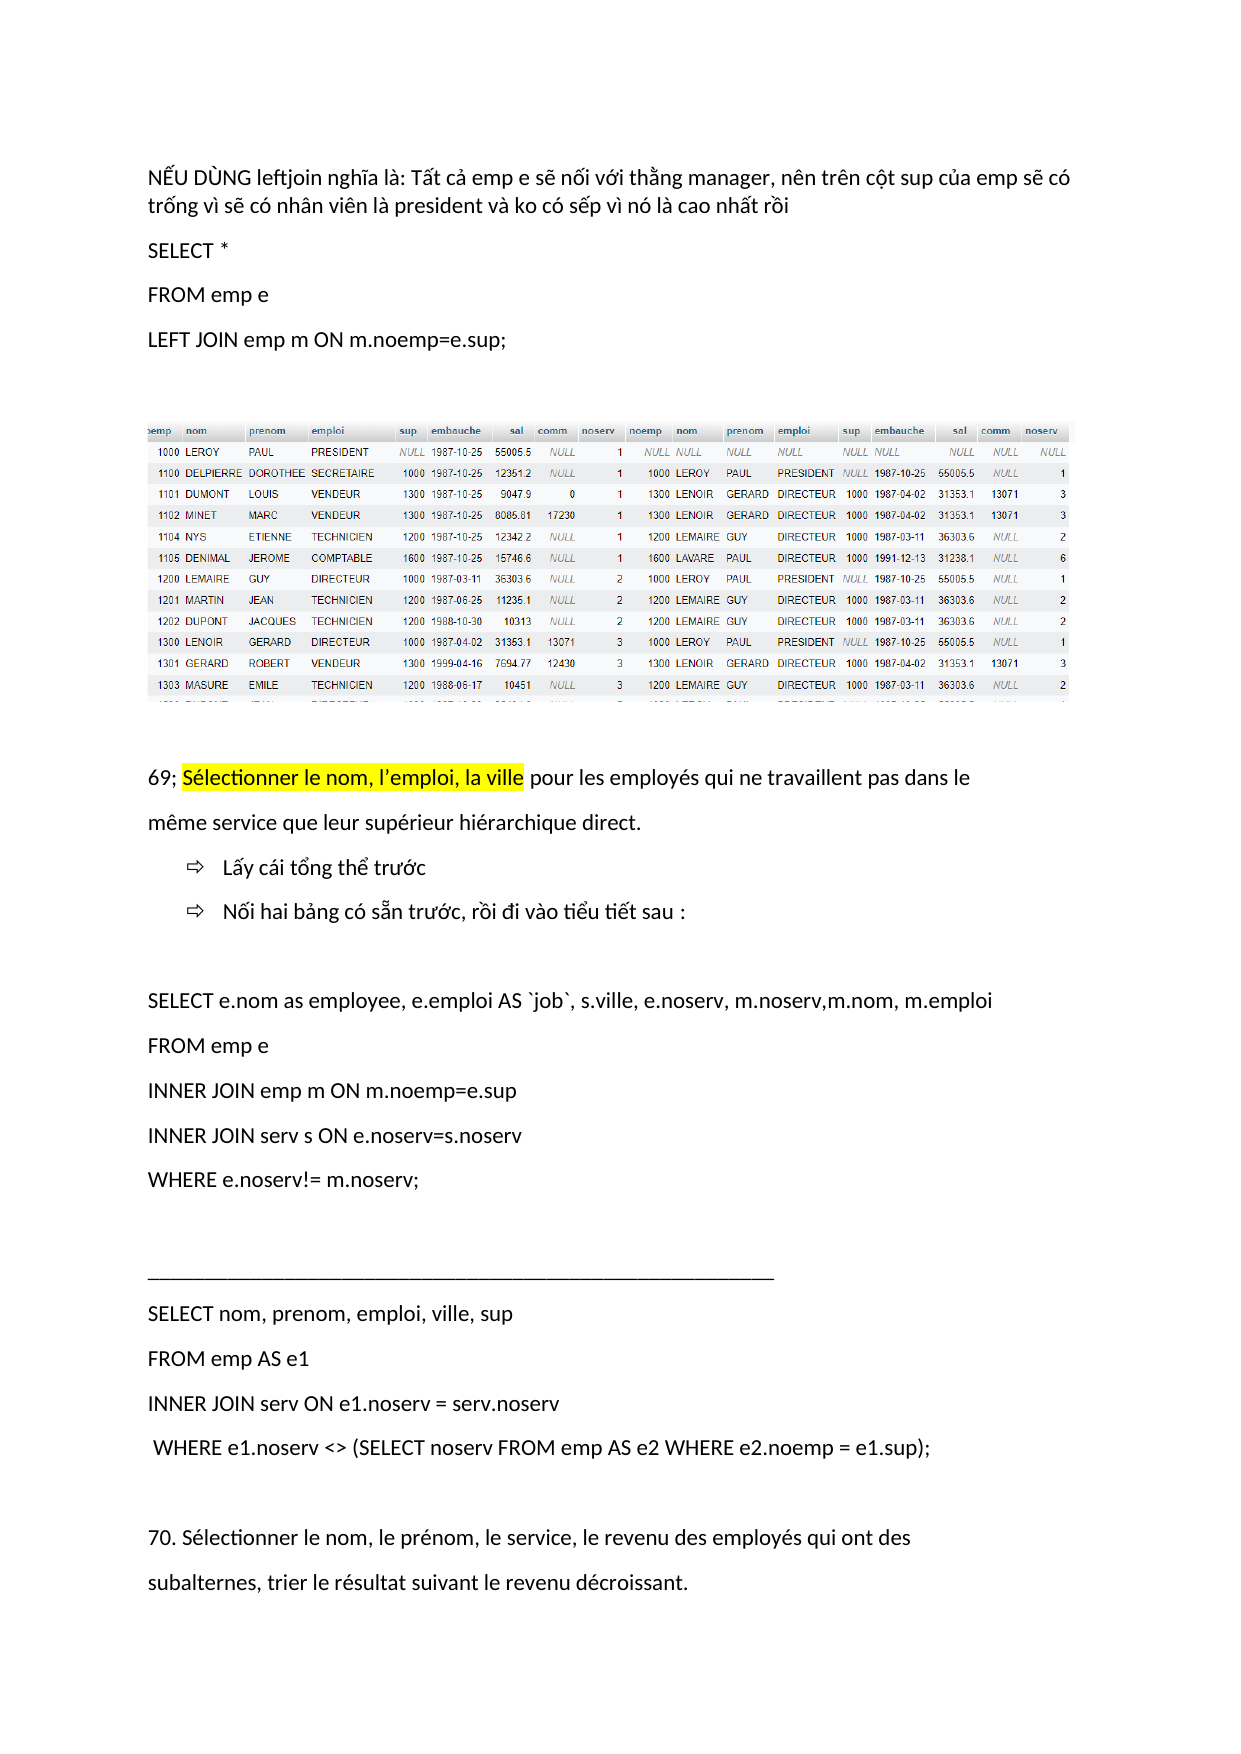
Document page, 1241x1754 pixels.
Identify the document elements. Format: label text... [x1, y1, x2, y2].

text INNER JOIN emp m ON m.noemp=e.sup [148, 1076, 1093, 1104]
text INNER JOIN serv s ON e.noserv=s.noserv [148, 1121, 1093, 1149]
text _______________________________________________________ [148, 1255, 1093, 1283]
text 70. Sélectionner le nom, le prénom, le service, le revenu des employés qui ont des [148, 1523, 1093, 1551]
list Lấy cái tổng thể trước [185, 853, 1093, 881]
text SELECT nom, prenom, emploi, ville, sup [148, 1299, 1093, 1327]
text FROM emp e [148, 281, 1093, 309]
text même service que leur supérieur hiérarchique direct. [148, 808, 1093, 836]
text NẾU DÙNG leftjoin nghĩa là: Tất cả emp e sẽ nối với thằng manager, nên trên cột sup của emp sẽ có trống vì sẽ có nhân viên là president và ko có sếp vì nó là cao nhất rồi [148, 163, 1093, 219]
text INNER JOIN serv ON e1.noserv = serv.noserv [148, 1389, 1093, 1417]
text WHERE e.noserv!= m.noserv; [148, 1165, 1093, 1193]
list Nối hai bảng có sẵn trước, rồi đi vào tiểu tiết sau : [185, 897, 1093, 925]
text 69; Sélectionner le nom, l’emploi, la ville pour les employés qui ne travaillent pas dans le [148, 763, 1093, 791]
text LEFT JOIN emp m ON m.noemp=e.sup; [148, 325, 1093, 353]
text SELECT * [148, 236, 1093, 264]
text subalternes, trier le résultat suivant le revenu décroissant. [148, 1568, 1093, 1596]
text SELECT e.nom as employee, e.emploi AS `job`, s.ville, e.noserv, m.noserv,m.nom, m.emploi [148, 987, 1093, 1015]
text WHERE e1.noserv <> (SELECT noserv FROM emp AS e2 WHERE e2.noemp = e1.sup); [148, 1433, 1093, 1462]
text FROM emp AS e1 [148, 1344, 1093, 1372]
text FROM emp e [148, 1031, 1093, 1059]
